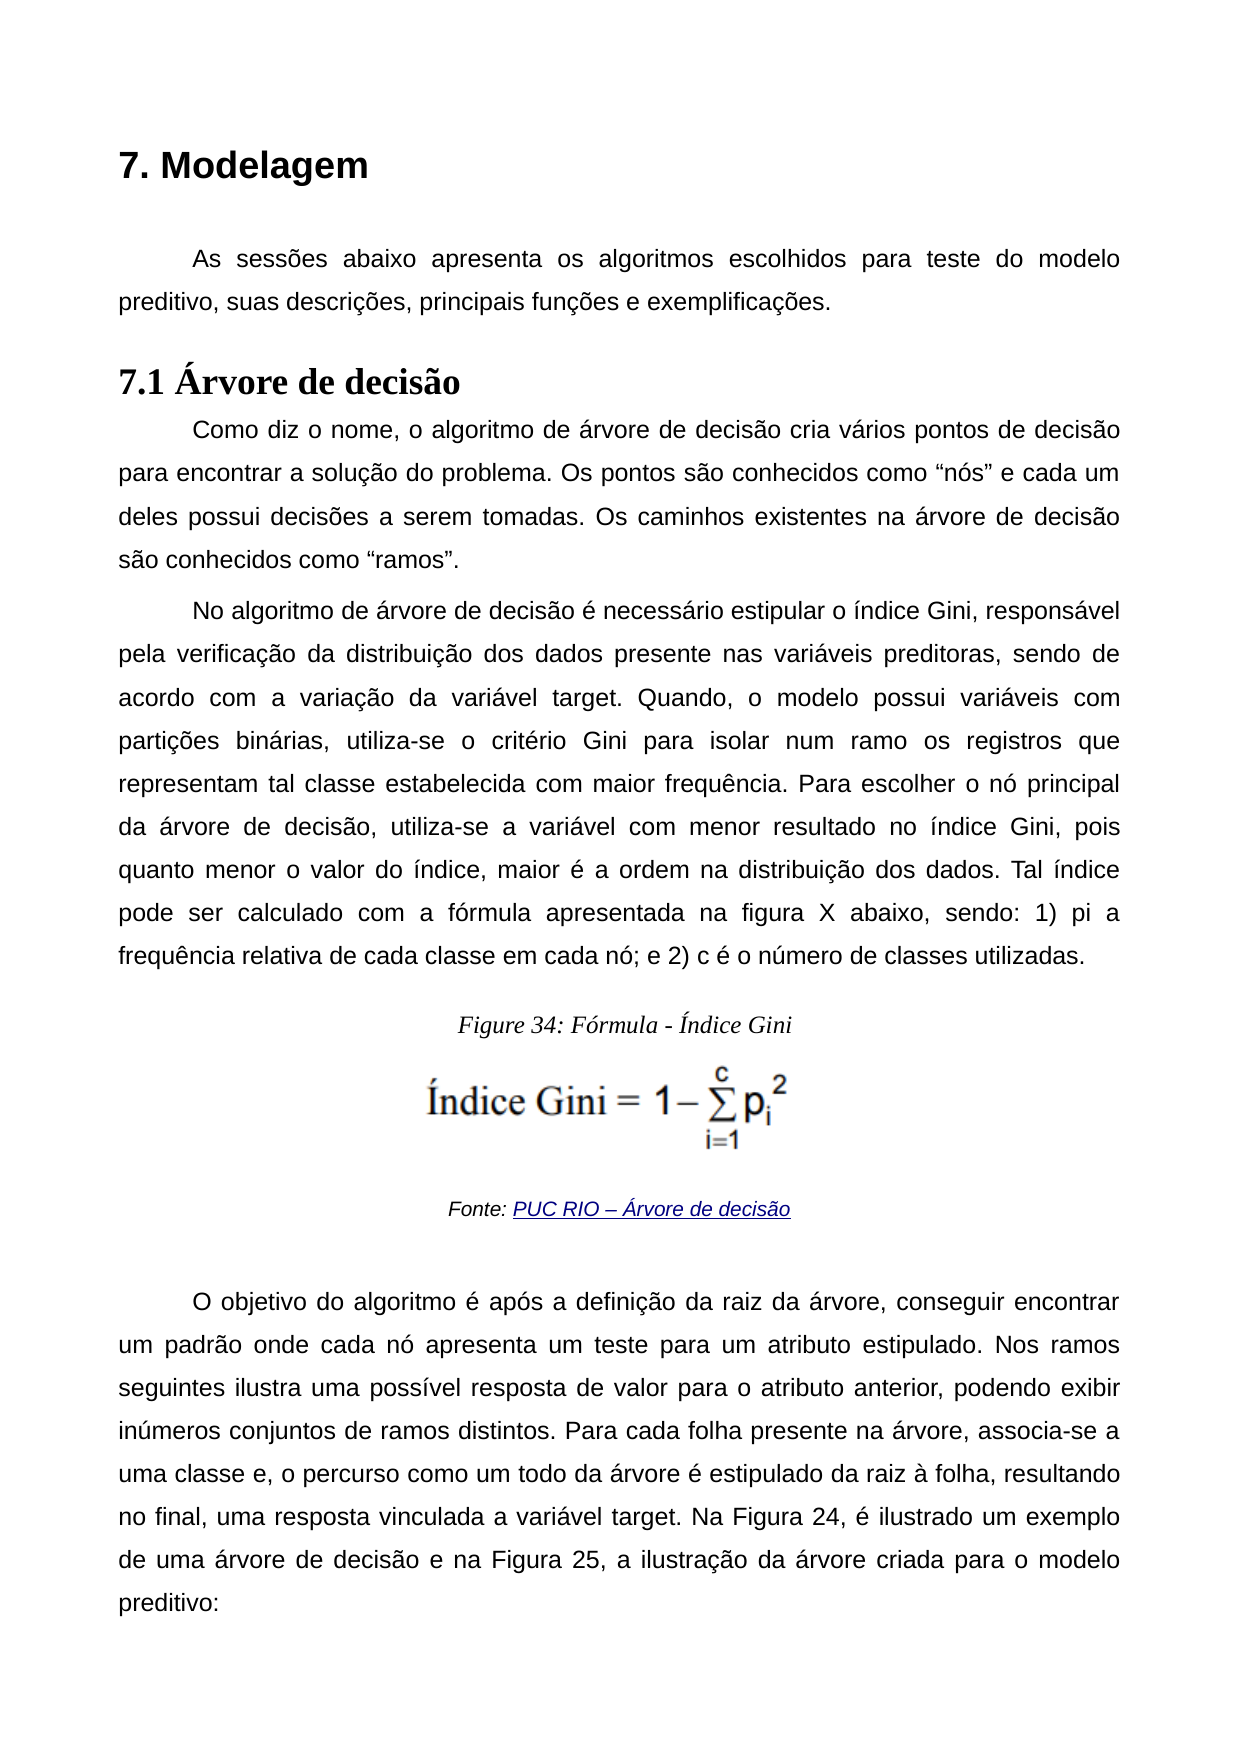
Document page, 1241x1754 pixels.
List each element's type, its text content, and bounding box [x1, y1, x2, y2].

picture [398, 1039, 854, 1176]
subtitle 7.1 Árvore de decisão [118, 359, 1122, 403]
text As sessões abaixo apresenta os algoritmos escolhidos para teste do modelo preditivo, suas descrições, principais funções e exemplificações. [118, 244, 1122, 316]
text Fonte: PUC RIO – Árvore de decisão [118, 993, 1122, 1221]
text O objetivo do algoritmo é após a definição da raiz da árvore, conseguir encontrar um padrão onde cada nó apresenta um teste para um atributo estipulado. Nos ramos seguintes ilustra uma possível resposta de valor para o atributo anterior, podendo exibir inúmeros conjuntos de ramos distintos. Para cada folha presente na árvore, associa-se a uma classe e, o percurso como um todo da árvore é estipulado da raiz à folha, resultando no final, uma resposta vinculada a variável target. Na Figura 24, é ilustrado um exemplo de uma árvore de decisão e na Figura 25, a ilustração da árvore criada para o modelo preditivo: [118, 1286, 1122, 1617]
text Figure 34: Fórmula - Índice Gini [399, 1010, 853, 1039]
subtitle 7. Modelagem [118, 143, 1122, 187]
text No algoritmo de árvore de decisão é necessário estipular o índice Gini, responsável pela verificação da distribuição dos dados presente nas variáveis preditoras, sendo de acordo com a variação da variável target. Quando, o modelo possui variáveis com partições binárias, utiliza-se o critério Gini para isolar num ramo os registros que representam tal classe estabelecida com maior frequência. Para escolher o nó principal da árvore de decisão, utiliza-se a variável com menor resultado no índice Gini, pois quanto menor o valor do índice, maior é a ordem na distribuição dos dados. Tal índice pode ser calculado com a fórmula apresentada na figura X abaixo, sendo: 1) pi a frequência relativa de cada classe em cada nó; e 2) c é o número de classes utilizadas. [118, 596, 1122, 970]
text Como diz o nome, o algoritmo de árvore de decisão cria vários pontos de decisão para encontrar a solução do problema. Os pontos são conhecidos como “nós” e cada um deles possui decisões a serem tomadas. Os caminhos existentes na árvore de decisão são conhecidos como “ramos”. [118, 415, 1122, 573]
